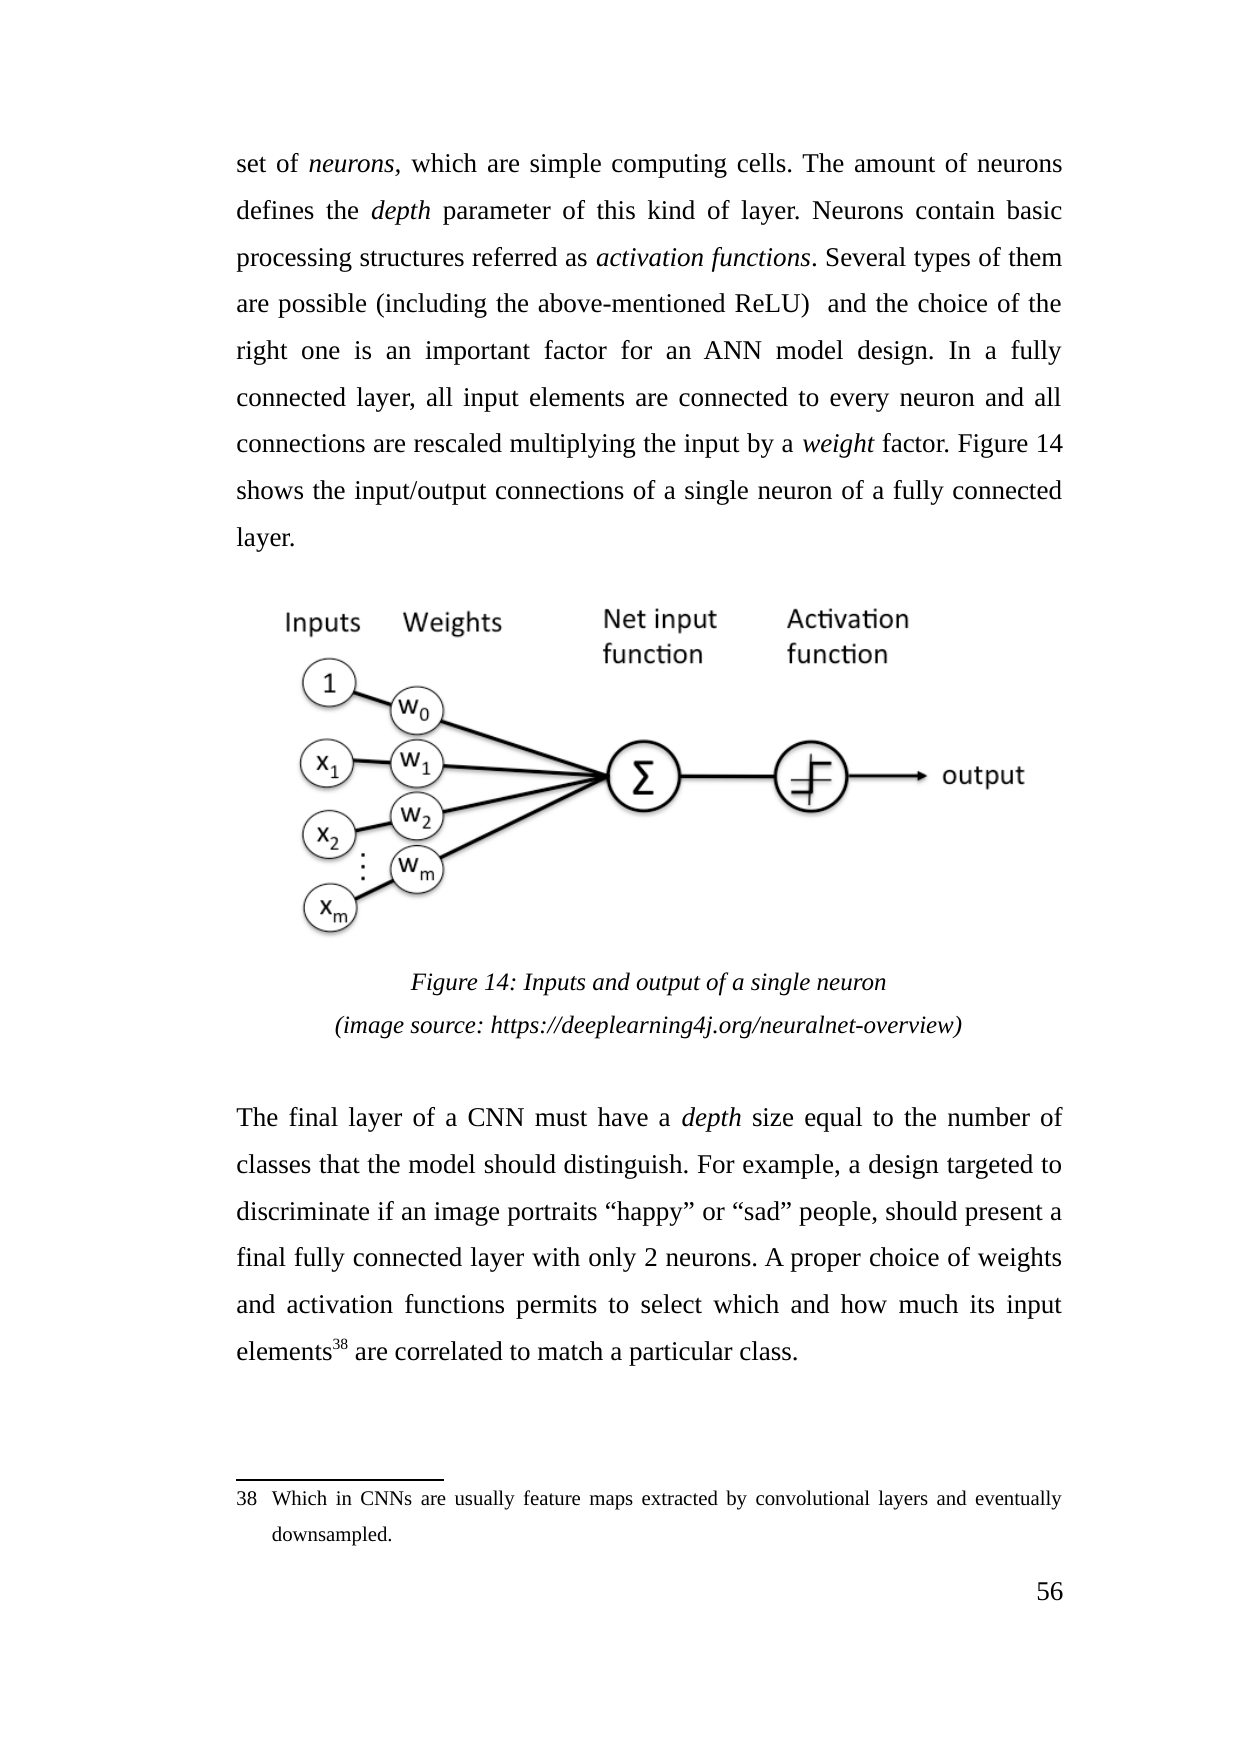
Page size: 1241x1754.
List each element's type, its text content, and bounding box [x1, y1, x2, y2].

text Which in CNNs are usually feature maps extracted by convolutional layers and eventually downsampled. [236, 1486, 1063, 1546]
text Figure 14: Inputs and output of a single neuron (image source: https://deeplearning4j.org/neuralnet-overview) [266, 953, 1033, 1039]
text set of neurons, which are simple computing cells. The amount of neurons defines the depth parameter of this kind of layer. Neurons contain basic processing structures referred as activation functions. Several types of them are possible (including the above-mentioned ReLU) and the choice of the right one is an important factor for an ANN model design. In a fully connected layer, all input elements are connected to every neuron and all connections are rescaled multiplying the input by a weight factor. Figure 14 shows the input/output connections of a single neuron of a fully connected layer. [236, 148, 1063, 552]
picture [265, 580, 1034, 953]
text The final layer of a CNN must have a depth size equal to the number of classes that the model should distinguish. For example, a design targeted to discriminate if an image portraits “happy” or “sad” people, should present a final fully connected layer with only 2 neurons. A proper choice of weights and activation functions permits to select which and how much its input elements are correlated to match a particular class. [236, 1101, 1063, 1366]
